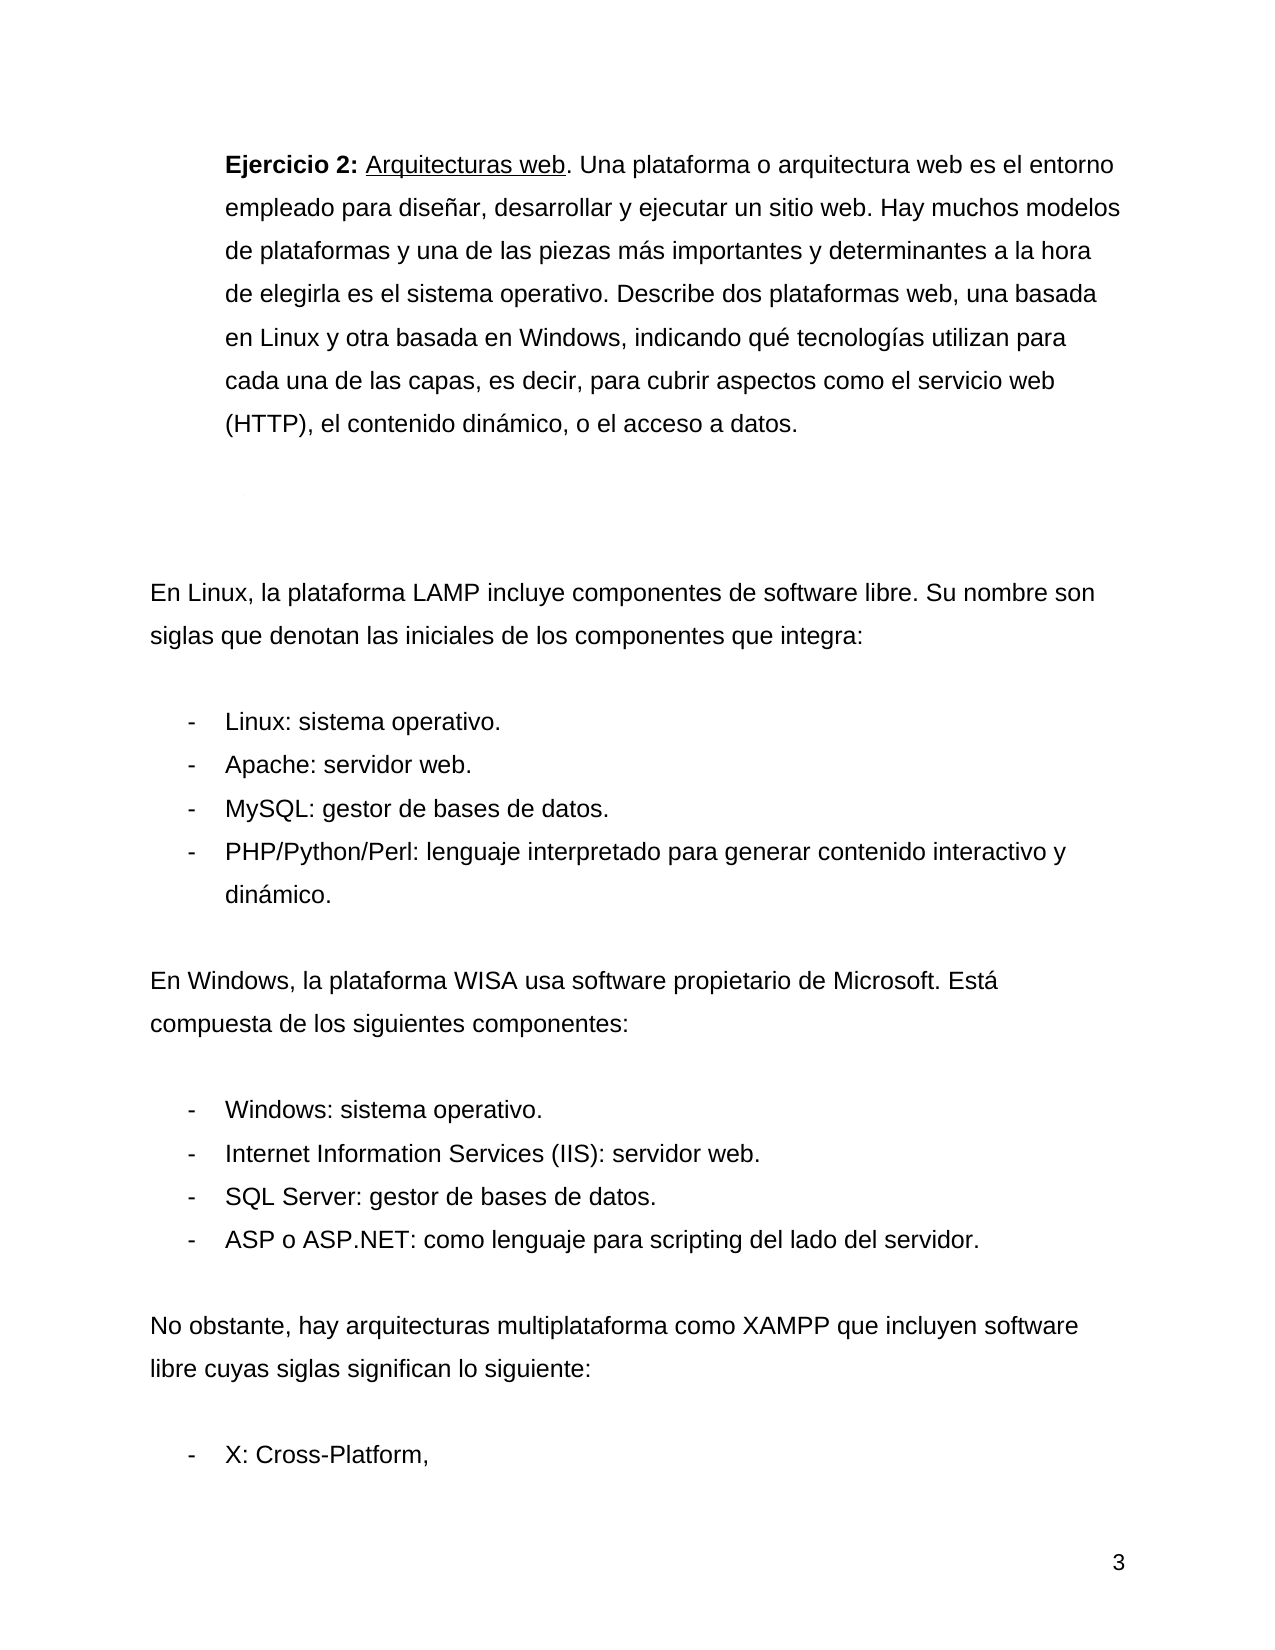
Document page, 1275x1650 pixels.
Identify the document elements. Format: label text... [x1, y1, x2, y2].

list Linux: sistema operativo. [187, 707, 1125, 736]
list Apache: servidor web. [187, 750, 1125, 779]
list SQL Server: gestor de bases de datos. [187, 1182, 1125, 1210]
list Internet Information Services (IIS): servidor web. [187, 1138, 1125, 1167]
text En Linux, la plataforma LAMP incluye componentes de software libre. Su nombre son siglas que denotan las iniciales de los componentes que integra: [150, 578, 1125, 650]
list Windows: sistema operativo. [187, 1095, 1125, 1124]
list MySQL: gestor de bases de datos. [187, 793, 1125, 822]
list ASP o ASP.NET: como lenguaje para scripting del lado del servidor. [187, 1225, 1125, 1253]
list X: Cross-Platform, [187, 1440, 1125, 1469]
list PHP/Python/Perl: lenguaje interpretado para generar contenido interactivo y dinámico. [187, 837, 1125, 908]
text No obstante, hay arquitecturas multiplataforma como XAMPP que incluyen software libre cuyas siglas significan lo siguiente: [150, 1311, 1125, 1383]
text En Windows, la plataforma WISA usa software propietario de Microsoft. Está compuesta de los siguientes componentes: [150, 966, 1125, 1038]
subtitle Ejercicio 2: Arquitecturas web. Una plataforma o arquitectura web es el entorno empleado para diseñar, desarrollar y ejecutar un sitio web. Hay muchos modelos de plataformas y una de las piezas más importantes y determinantes a la hora de elegirla es el sistema operativo. Describe dos plataformas web, una basada en Linux y otra basada en Windows, indicando qué tecnologías utilizan para cada una de las capas, es decir, para cubrir aspectos como el servicio web (HTTP), el contenido dinámico, o el acceso a datos. [225, 150, 1125, 437]
